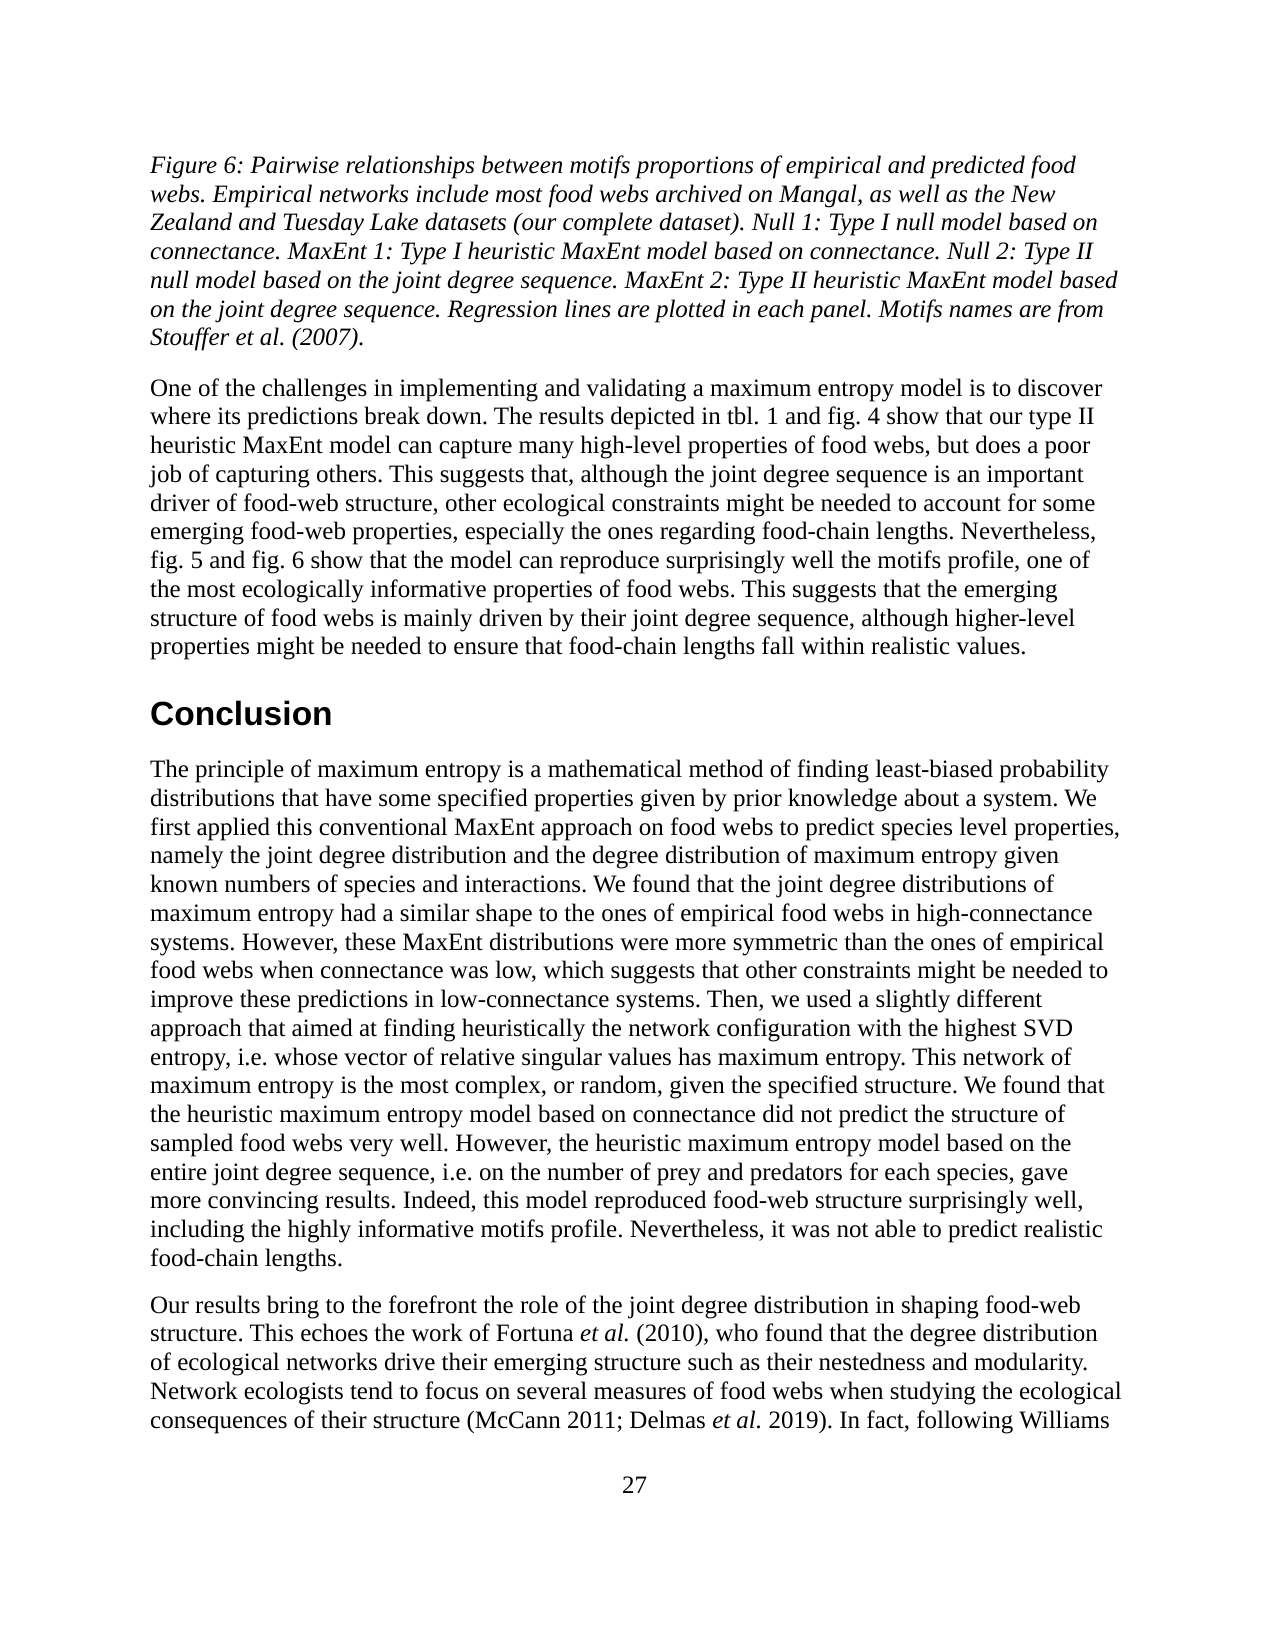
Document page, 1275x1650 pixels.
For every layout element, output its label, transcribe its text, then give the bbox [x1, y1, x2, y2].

subtitle Conclusion [150, 694, 1125, 733]
text The principle of maximum entropy is a mathematical method of finding least-biased probability distributions that have some specified properties given by prior knowledge about a system. We first applied this conventional MaxEnt approach on food webs to predict species level properties, namely the joint degree distribution and the degree distribution of maximum entropy given known numbers of species and interactions. We found that the joint degree distributions of maximum entropy had a similar shape to the ones of empirical food webs in high-connectance systems. However, these MaxEnt distributions were more symmetric than the ones of empirical food webs when connectance was low, which suggests that other constraints might be needed to improve these predictions in low-connectance systems. Then, we used a slightly different approach that aimed at finding heuristically the network configuration with the highest SVD entropy, i.e. whose vector of relative singular values has maximum entropy. This network of maximum entropy is the most complex, or random, given the specified structure. We found that the heuristic maximum entropy model based on connectance did not predict the structure of sampled food webs very well. However, the heuristic maximum entropy model based on the entire joint degree sequence, i.e. on the number of prey and predators for each species, gave more convincing results. Indeed, this model reproduced food-web structure surprisingly well, including the highly informative motifs profile. Nevertheless, it was not able to predict realistic food-chain lengths. [150, 754, 1125, 1272]
text Figure 6: Pairwise relationships between motifs proportions of empirical and predicted food webs. Empirical networks include most food webs archived on Mangal, as well as the New Zealand and Tuesday Lake datasets (our complete dataset). Null 1: Type I null model based on connectance. MaxEnt 1: Type I heuristic MaxEnt model based on connectance. Null 2: Type II null model based on the joint degree sequence. MaxEnt 2: Type II heuristic MaxEnt model based on the joint degree sequence. Regression lines are plotted in each panel. Motifs names are from Stouffer et al. (2007). [150, 150, 1125, 351]
text Our results bring to the forefront the role of the joint degree distribution in shaping food-web structure. This echoes the work of Fortuna et al. (2010), who found that the degree distribution of ecological networks drive their emerging structure such as their nestedness and modularity. Network ecologists tend to focus on several measures of food webs when studying the ecological consequences of their structure (McCann 2011; Delmas et al. 2019). In fact, following Williams [150, 1290, 1125, 1433]
text One of the challenges in implementing and validating a maximum entropy model is to discover where its predictions break down. The results depicted in tbl. 1 and fig. 4 show that our type II heuristic MaxEnt model can capture many high-level properties of food webs, but does a poor job of capturing others. This suggests that, although the joint degree sequence is an important driver of food-web structure, other ecological constraints might be needed to account for some emerging food-web properties, especially the ones regarding food-chain lengths. Nevertheless, fig. 5 and fig. 6 show that the model can reproduce surprisingly well the motifs profile, one of the most ecologically informative properties of food webs. This suggests that the emerging structure of food webs is mainly driven by their joint degree sequence, although higher-level properties might be needed to ensure that food-chain lengths fall within realistic values. [150, 373, 1125, 660]
